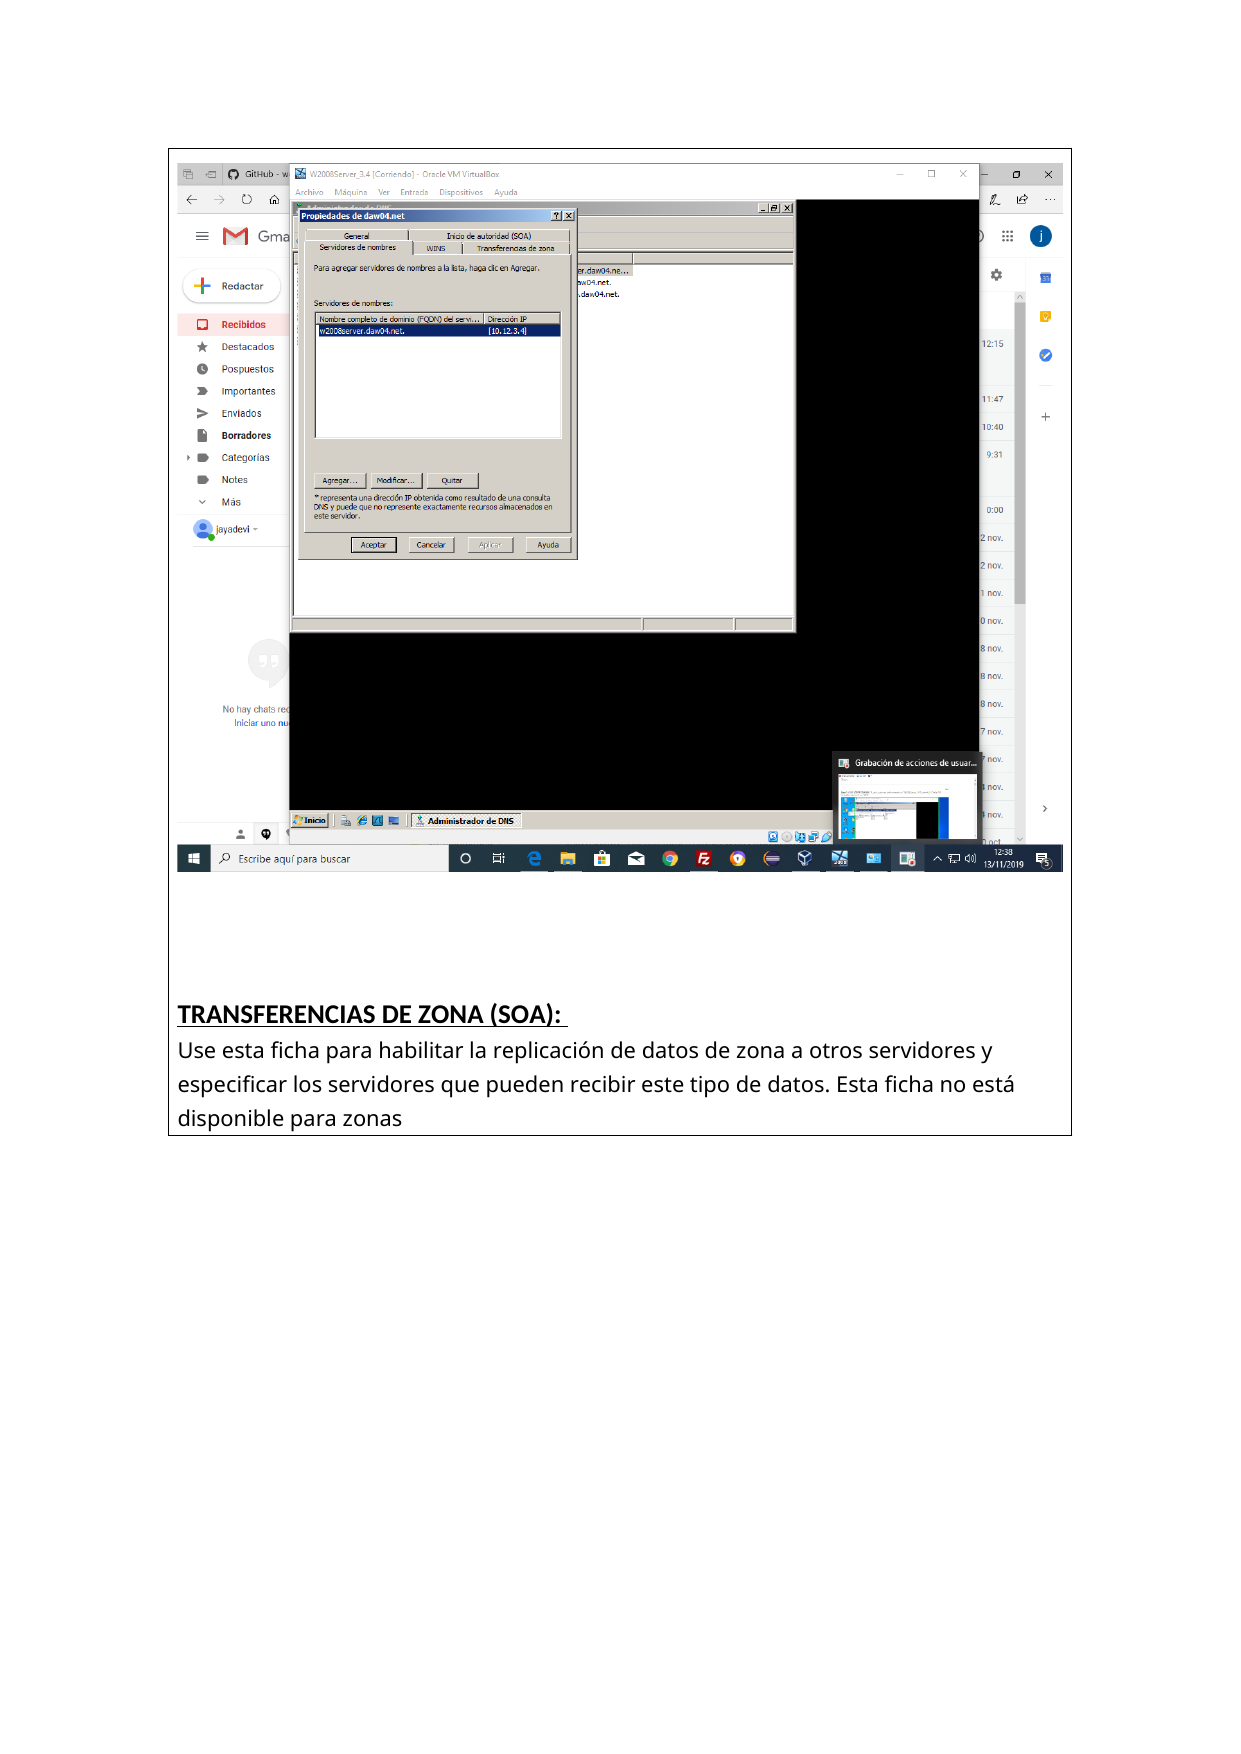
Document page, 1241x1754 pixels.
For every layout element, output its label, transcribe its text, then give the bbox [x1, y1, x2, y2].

picture [177, 163, 1063, 872]
text TRANSFERENCIAS DE ZONA (SOA): Use esta ficha para habilitar la replicación de datos de zona a otros servidores y especificar los servidores que pueden recibir este tipo de datos. Esta ficha no está disponible para zonas [169, 994, 1071, 1135]
